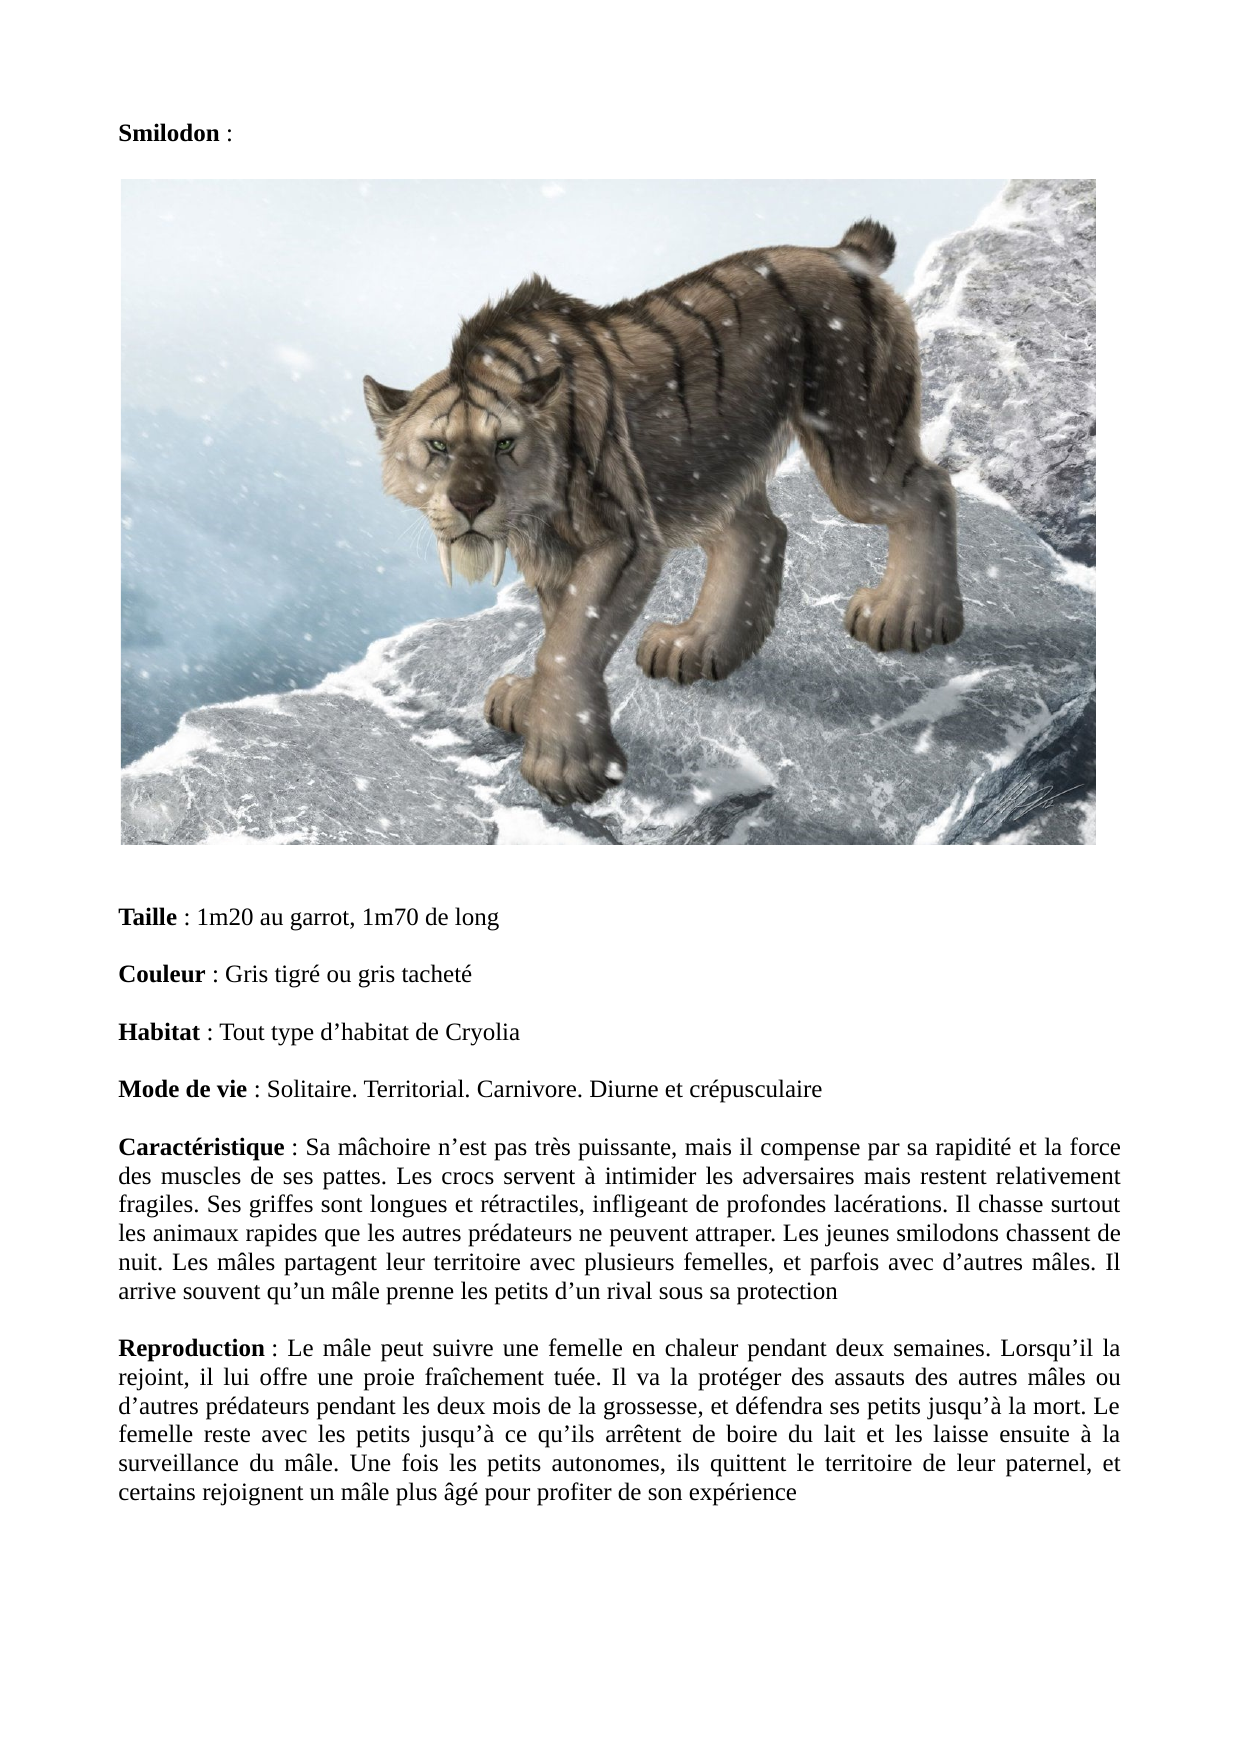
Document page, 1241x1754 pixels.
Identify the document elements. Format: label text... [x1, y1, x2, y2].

text Habitat : Tout type d’habitat de Cryolia [118, 1017, 1122, 1046]
text Couleur : Gris tigré ou gris tacheté [118, 959, 1122, 988]
picture [120, 179, 1096, 845]
text Mode de vie : Solitaire. Territorial. Carnivore. Diurne et crépusculaire [118, 1074, 1122, 1103]
text Smilodon : [118, 118, 1122, 147]
text Taille : 1m20 au garrot, 1m70 de long [118, 902, 1122, 931]
text Reproduction : Le mâle peut suivre une femelle en chaleur pendant deux semaines. Lorsqu’il la rejoint, il lui offre une proie fraîchement tuée. Il va la protéger des assauts des autres mâles ou d’autres prédateurs pendant les deux mois de la grossesse, et défendra ses petits jusqu’à la mort. Le femelle reste avec les petits jusqu’à ce qu’ils arrêtent de boire du lait et les laisse ensuite à la surveillance du mâle. Une fois les petits autonomes, ils quittent le territoire de leur paternel, et certains rejoignent un mâle plus âgé pour profiter de son expérience [118, 1333, 1122, 1506]
text Caractéristique : Sa mâchoire n’est pas très puissante, mais il compense par sa rapidité et la force des muscles de ses pattes. Les crocs servent à intimider les adversaires mais restent relativement fragiles. Ses griffes sont longues et rétractiles, infligeant de profondes lacérations. Il chasse surtout les animaux rapides que les autres prédateurs ne peuvent attraper. Les jeunes smilodons chassent de nuit. Les mâles partagent leur territoire avec plusieurs femelles, et parfois avec d’autres mâles. Il arrive souvent qu’un mâle prenne les petits d’un rival sous sa protection [118, 1132, 1122, 1304]
